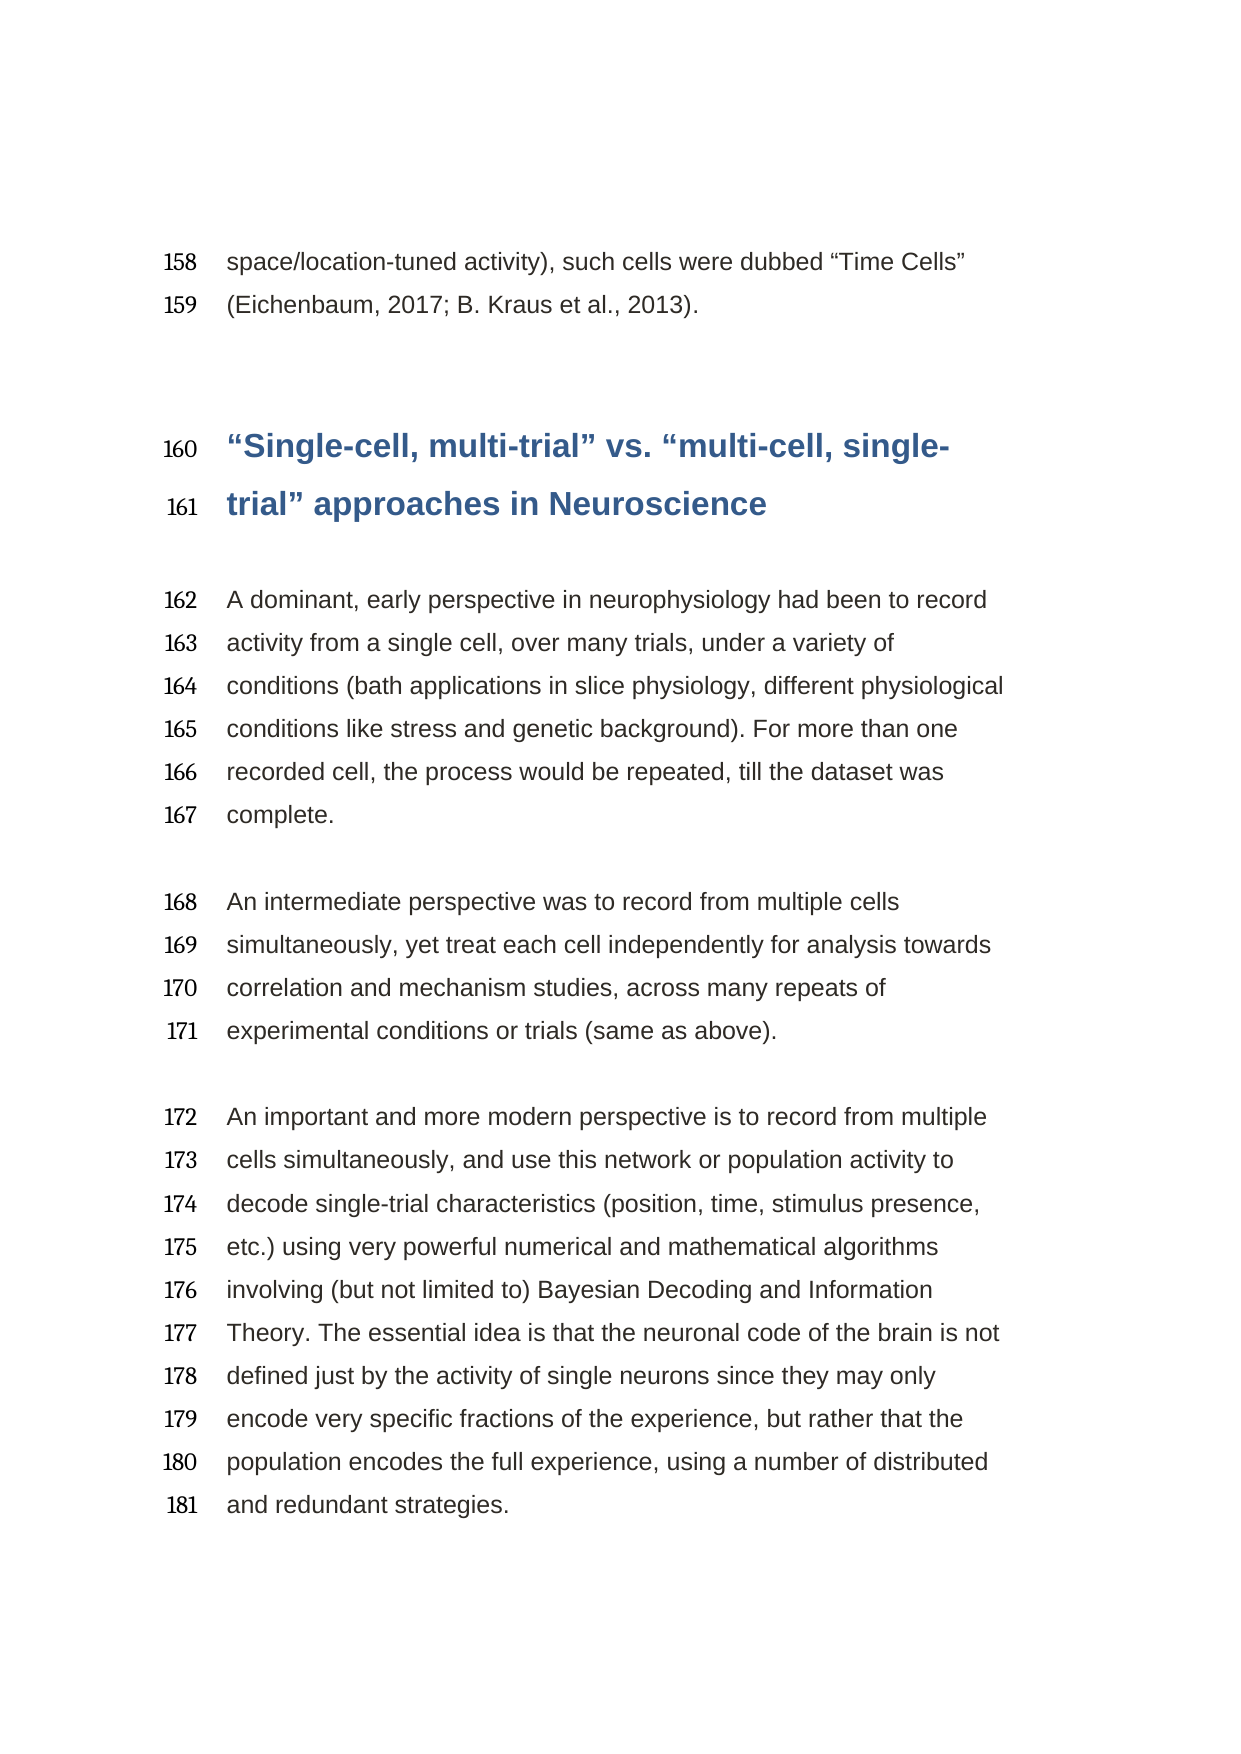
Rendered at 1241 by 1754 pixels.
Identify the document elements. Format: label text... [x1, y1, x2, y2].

text A dominant, early perspective in neurophysiology had been to record activity from a single cell, over many trials, under a variety of conditions (bath applications in slice physiology, different physiological conditions like stress and genetic background). For more than one recorded cell, the process would be repeated, till the dataset was complete. [226, 585, 1014, 829]
text space/location-tuned activity), such cells were dubbed “Time Cells” (Eichenbaum, 2017; B. Kraus et al., 2013)⁠. [226, 247, 1014, 319]
text An important and more modern perspective is to record from multiple cells simultaneously, and use this network or population activity to decode single-trial characteristics (position, time, stimulus presence, etc.) using very powerful numerical and mathematical algorithms involving (but not limited to) Bayesian Decoding and Information Theory. The essential idea is that the neuronal code of the brain is not defined just by the activity of single neurons since they may only encode very specific fractions of the experience, but rather that the population encodes the full experience, using a number of distributed and redundant strategies. [226, 1102, 1014, 1519]
text An intermediate perspective was to record from multiple cells simultaneously, yet treat each cell independently for analysis towards correlation and mechanism studies, across many repeats of experimental conditions or trials (same as above). [226, 887, 1014, 1045]
subtitle “Single-cell, multi-trial” vs. “multi-cell, single-trial” approaches in Neuroscience [226, 427, 1014, 523]
